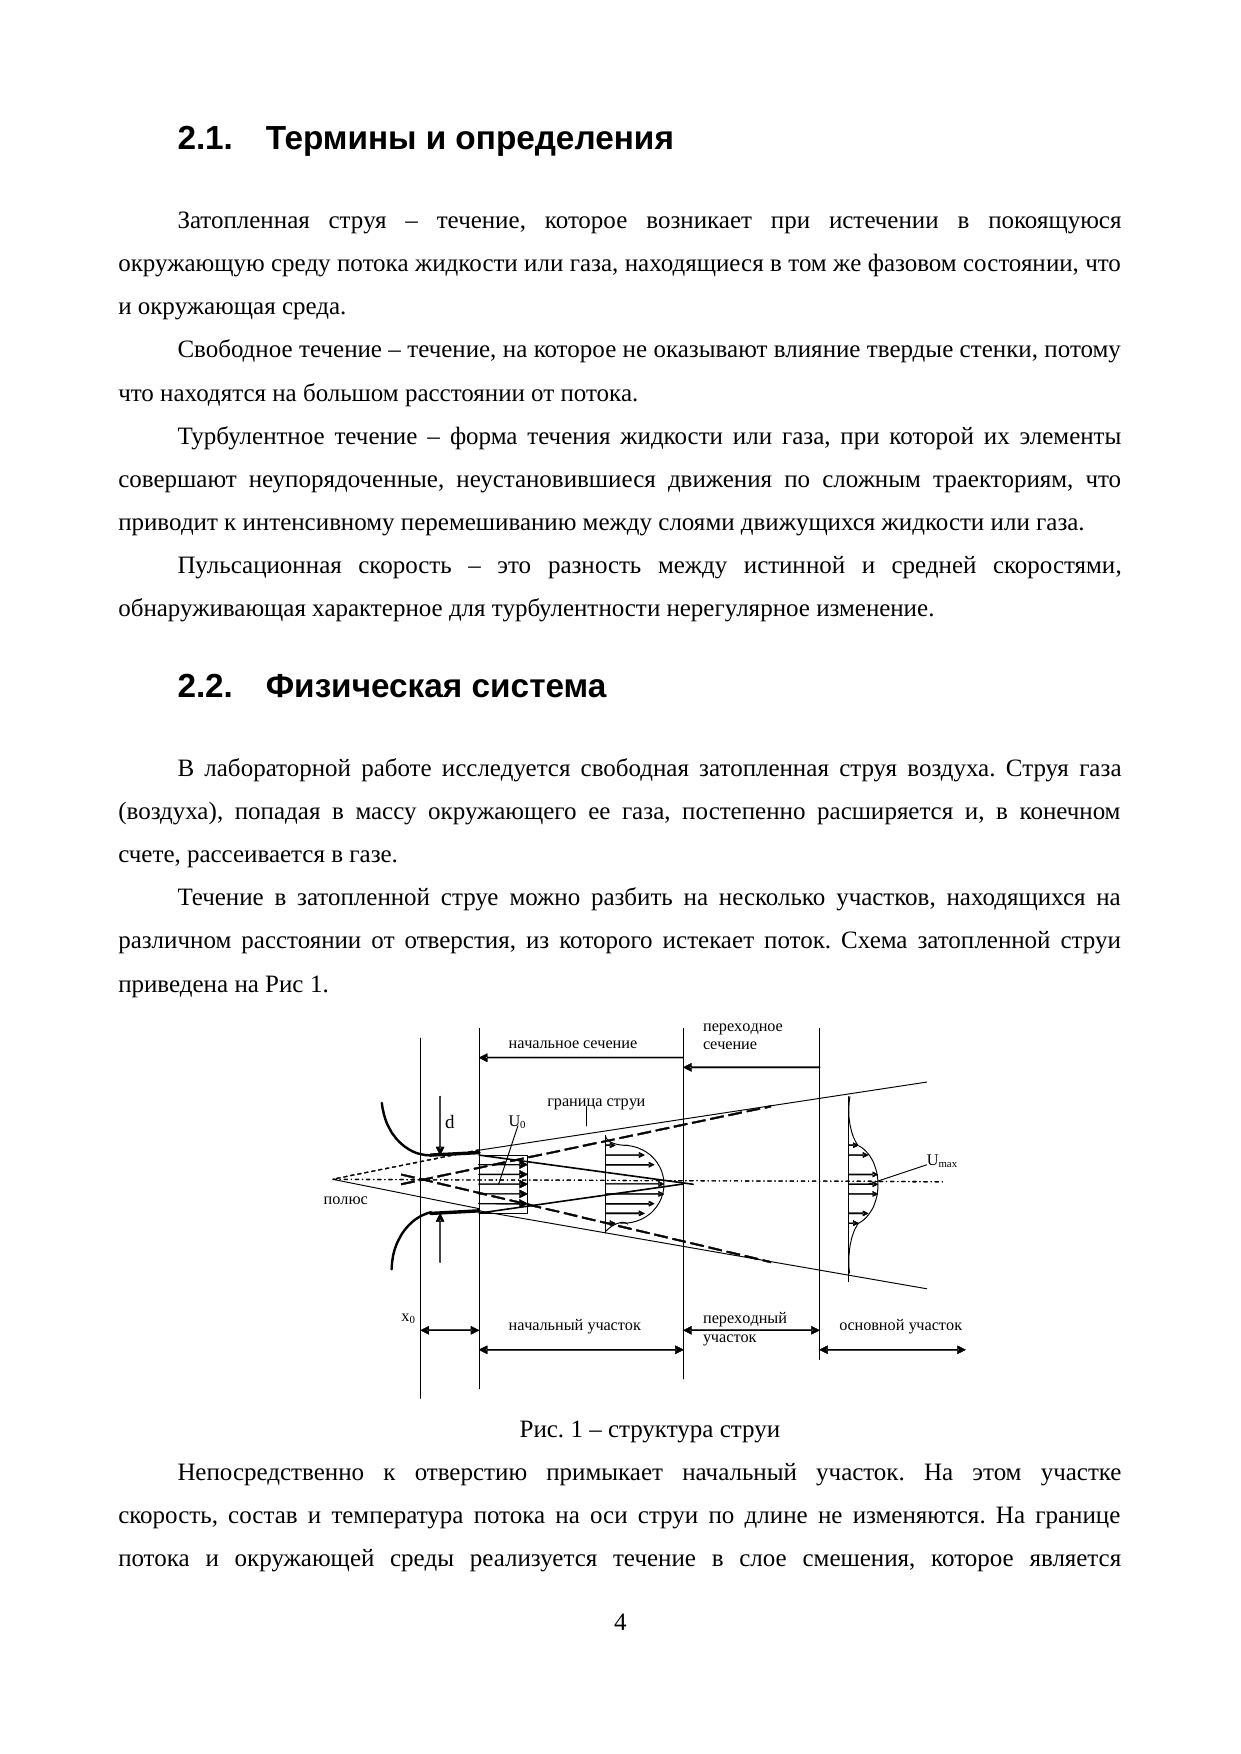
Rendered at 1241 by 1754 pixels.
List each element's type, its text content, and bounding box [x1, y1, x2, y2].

text Свободное течение – течение, на которое не оказывают влияние твердые стенки, потому что находятся на большом расстоянии от потока. [118, 334, 1122, 406]
subtitle Термины и определения [118, 118, 1122, 157]
text Турбулентное течение – форма течения жидкости или газа, при которой их элементы совершают неупорядоченные, неустановившиеся движения по сложным траекториям, что приводит к интенсивному перемешиванию между слоями движущихся жидкости или газа. [118, 421, 1122, 536]
text Непосредственно к отверстию примыкает начальный участок. На этом участке скорость, состав и температура потока на оси струи по длине не изменяются. На границе потока и окружающей среды реализуется течение в слое смешения, которое является [118, 1457, 1122, 1572]
text Течение в затопленной струе можно разбить на несколько участков, находящихся на различном расстоянии от отверстия, из которого истекает поток. Схема затопленной струи приведена на Рис 1. [118, 882, 1122, 997]
text Рис. 1 – структура струи [118, 1414, 1122, 1443]
text В лабораторной работе исследуется свободная затопленная струя воздуха. Струя газа (воздуха), попадая в массу окружающего ее газа, постепенно расширяется и, в конечном счете, рассеивается в газе. [118, 753, 1122, 868]
text Затопленная струя – течение, которое возникает при истечении в покоящуюся окружающую среду потока жидкости или газа, находящиеся в том же фазовом состоянии, что и окружающая среда. [118, 205, 1122, 320]
subtitle Физическая система [118, 666, 1122, 704]
text Пульсационная скорость – это разность между истинной и средней скоростями, обнаруживающая характерное для турбулентности нерегулярное изменение. [118, 550, 1122, 622]
